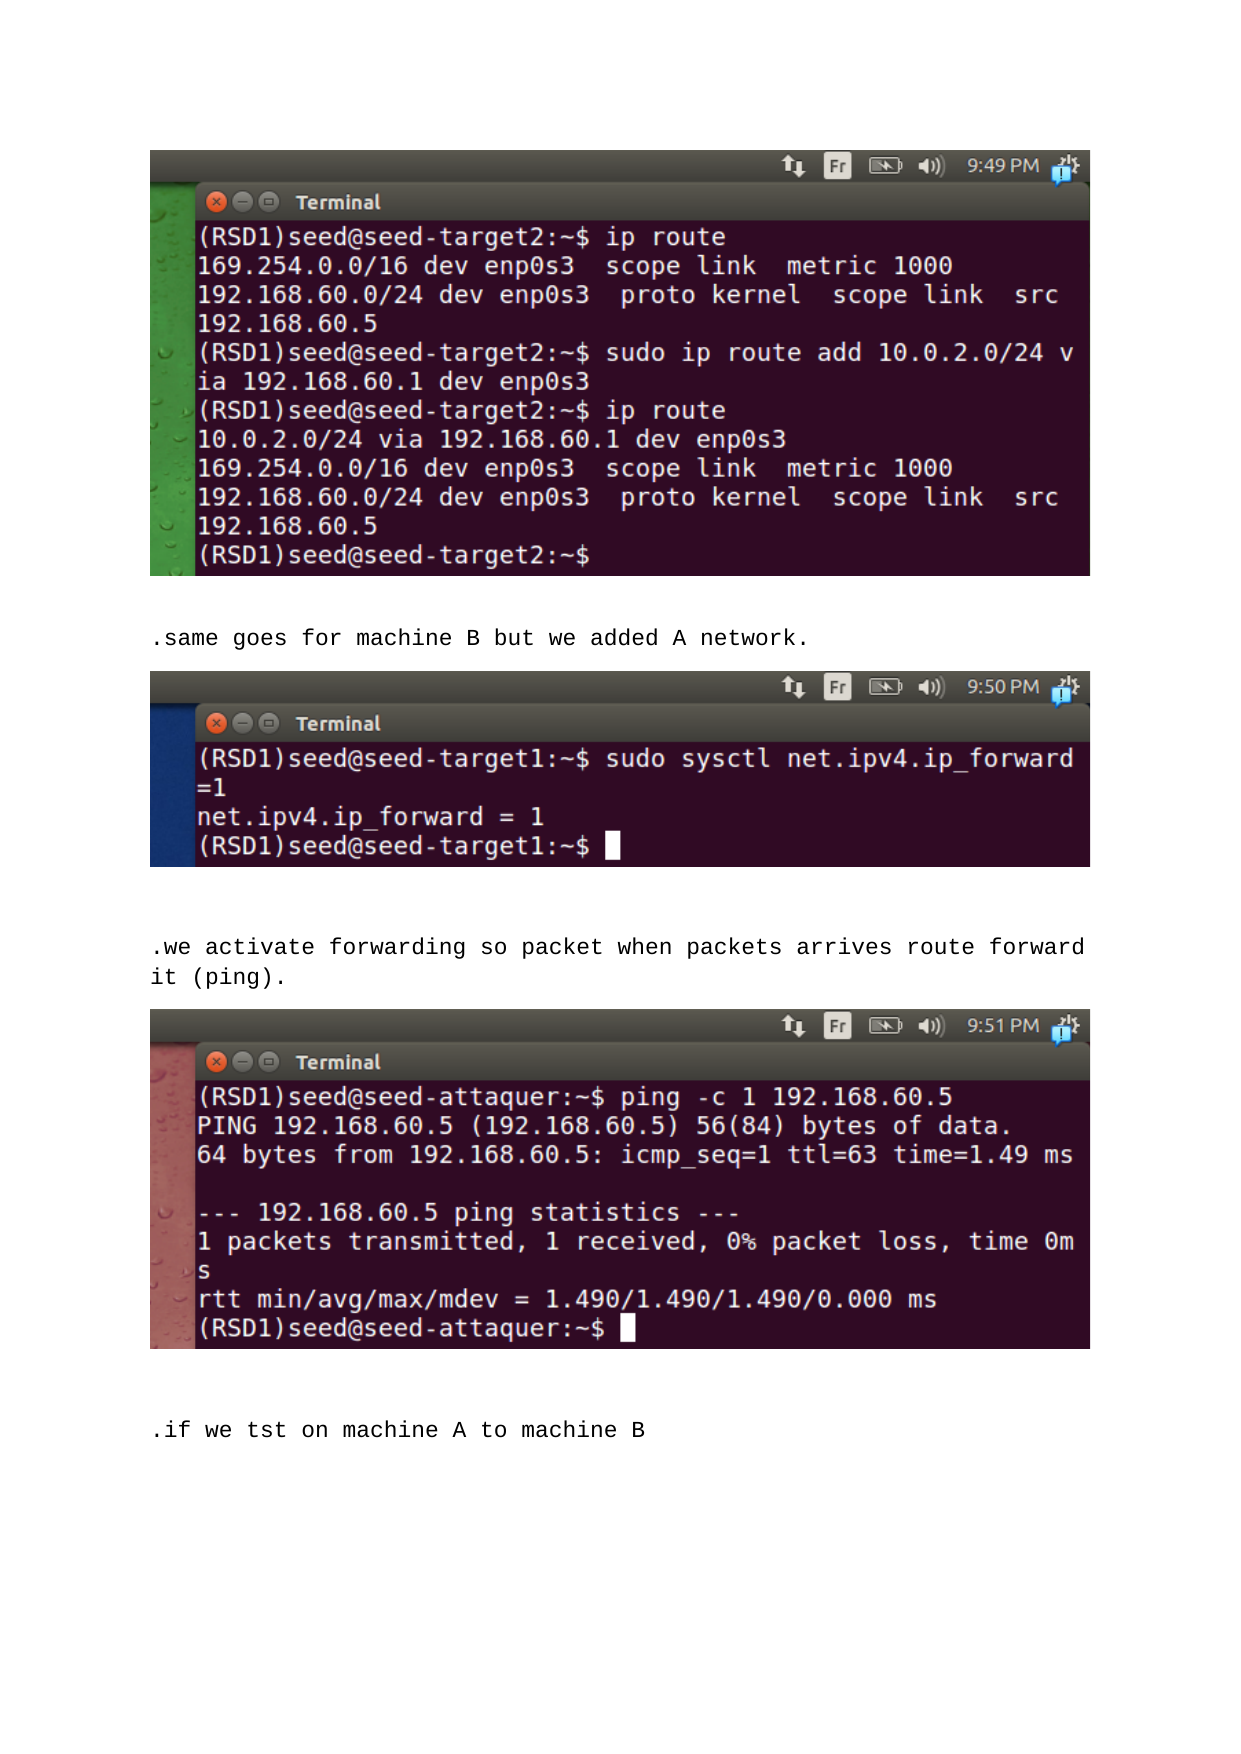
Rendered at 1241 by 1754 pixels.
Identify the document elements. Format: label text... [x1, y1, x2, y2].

text .if we tst on machine A to machine B [150, 1418, 1090, 1444]
picture [150, 671, 1091, 867]
picture [150, 1009, 1091, 1349]
text .same goes for machine B but we added A network. [150, 627, 1090, 653]
picture [150, 150, 1091, 576]
text .we activate forwarding so packet when packets arrives route forward it (ping). [150, 935, 1090, 991]
